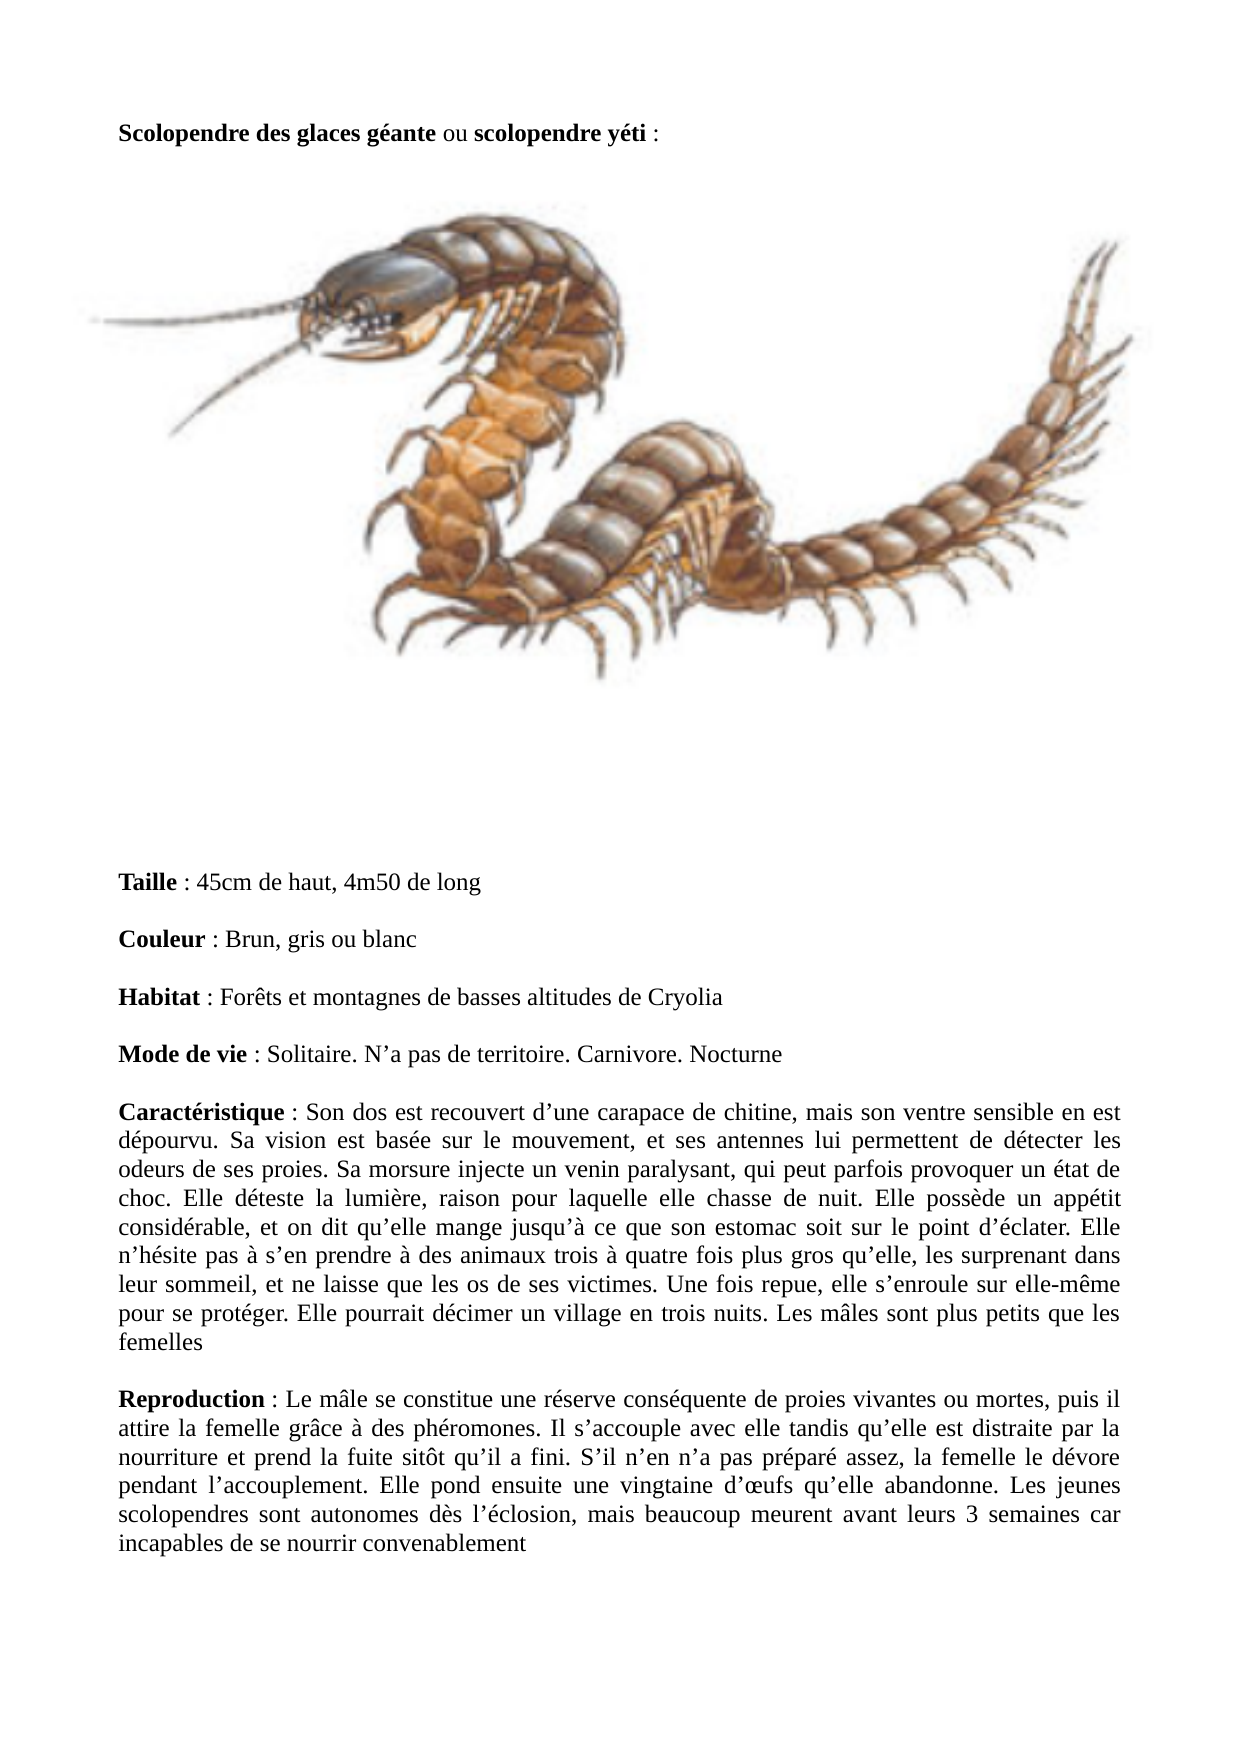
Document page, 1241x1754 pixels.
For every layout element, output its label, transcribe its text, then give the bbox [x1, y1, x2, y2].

text Scolopendre des glaces géante ou scolopendre yéti : [118, 118, 1122, 147]
text Caractéristique : Son dos est recouvert d’une carapace de chitine, mais son ventre sensible en est dépourvu. Sa vision est basée sur le mouvement, et ses antennes lui permettent de détecter les odeurs de ses proies. Sa morsure injecte un venin paralysant, qui peut parfois provoquer un état de choc. Elle déteste la lumière, raison pour laquelle elle chasse de nuit. Elle possède un appétit considérable, et on dit qu’elle mange jusqu’à ce que son estomac soit sur le point d’éclater. Elle n’hésite pas à s’en prendre à des animaux trois à quatre fois plus gros qu’elle, les surprenant dans leur sommeil, et ne laisse que les os de ses victimes. Une fois repue, elle s’enroule sur elle-même pour se protéger. Elle pourrait décimer un village en trois nuits. Les mâles sont plus petits que les femelles [118, 1097, 1122, 1355]
text Taille : 45cm de haut, 4m50 de long [118, 867, 1122, 895]
text Habitat : Forêts et montagnes de basses altitudes de Cryolia [118, 982, 1122, 1010]
picture [60, 164, 1154, 694]
text Couleur : Brun, gris ou blanc [118, 924, 1122, 953]
text Reproduction : Le mâle se constitue une réserve conséquente de proies vivantes ou mortes, puis il attire la femelle grâce à des phéromones. Il s’accouple avec elle tandis qu’elle est distraite par la nourriture et prend la fuite sitôt qu’il a fini. S’il n’en n’a pas préparé assez, la femelle le dévore pendant l’accouplement. Elle pond ensuite une vingtaine d’œufs qu’elle abandonne. Les jeunes scolopendres sont autonomes dès l’éclosion, mais beaucoup meurent avant leurs 3 semaines car incapables de se nourrir convenablement [118, 1384, 1122, 1557]
text Mode de vie : Solitaire. N’a pas de territoire. Carnivore. Nocturne [118, 1039, 1122, 1068]
